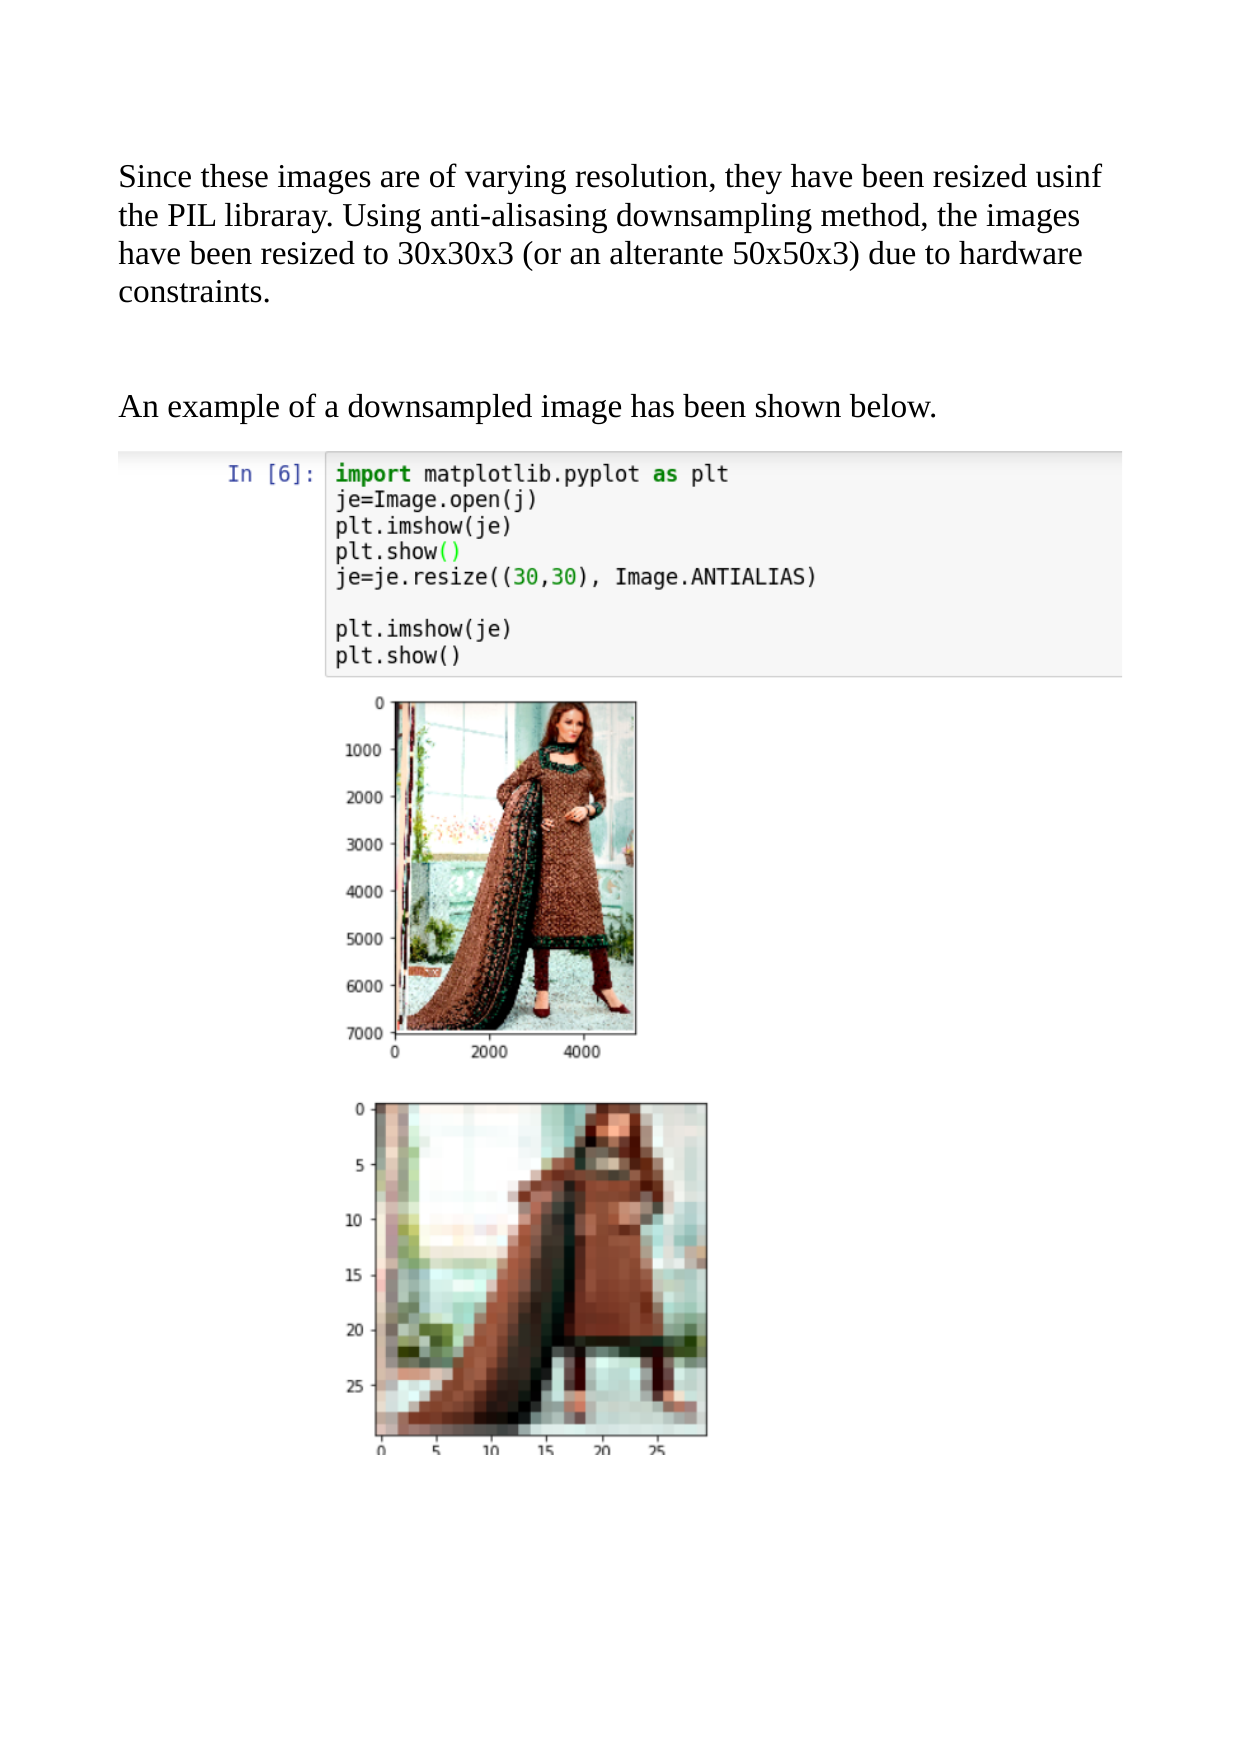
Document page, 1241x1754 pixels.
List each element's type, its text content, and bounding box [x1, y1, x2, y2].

picture [118, 450, 1123, 1455]
text Since these images are of varying resolution, they have been resized usinf the PIL libraray. Using anti-alisasing downsampling method, the images have been resized to 30x30x3 (or an alterante 50x50x3) due to hardware constraints. [118, 156, 1122, 310]
text An example of a downsampled image has been shown below. [118, 386, 1122, 425]
